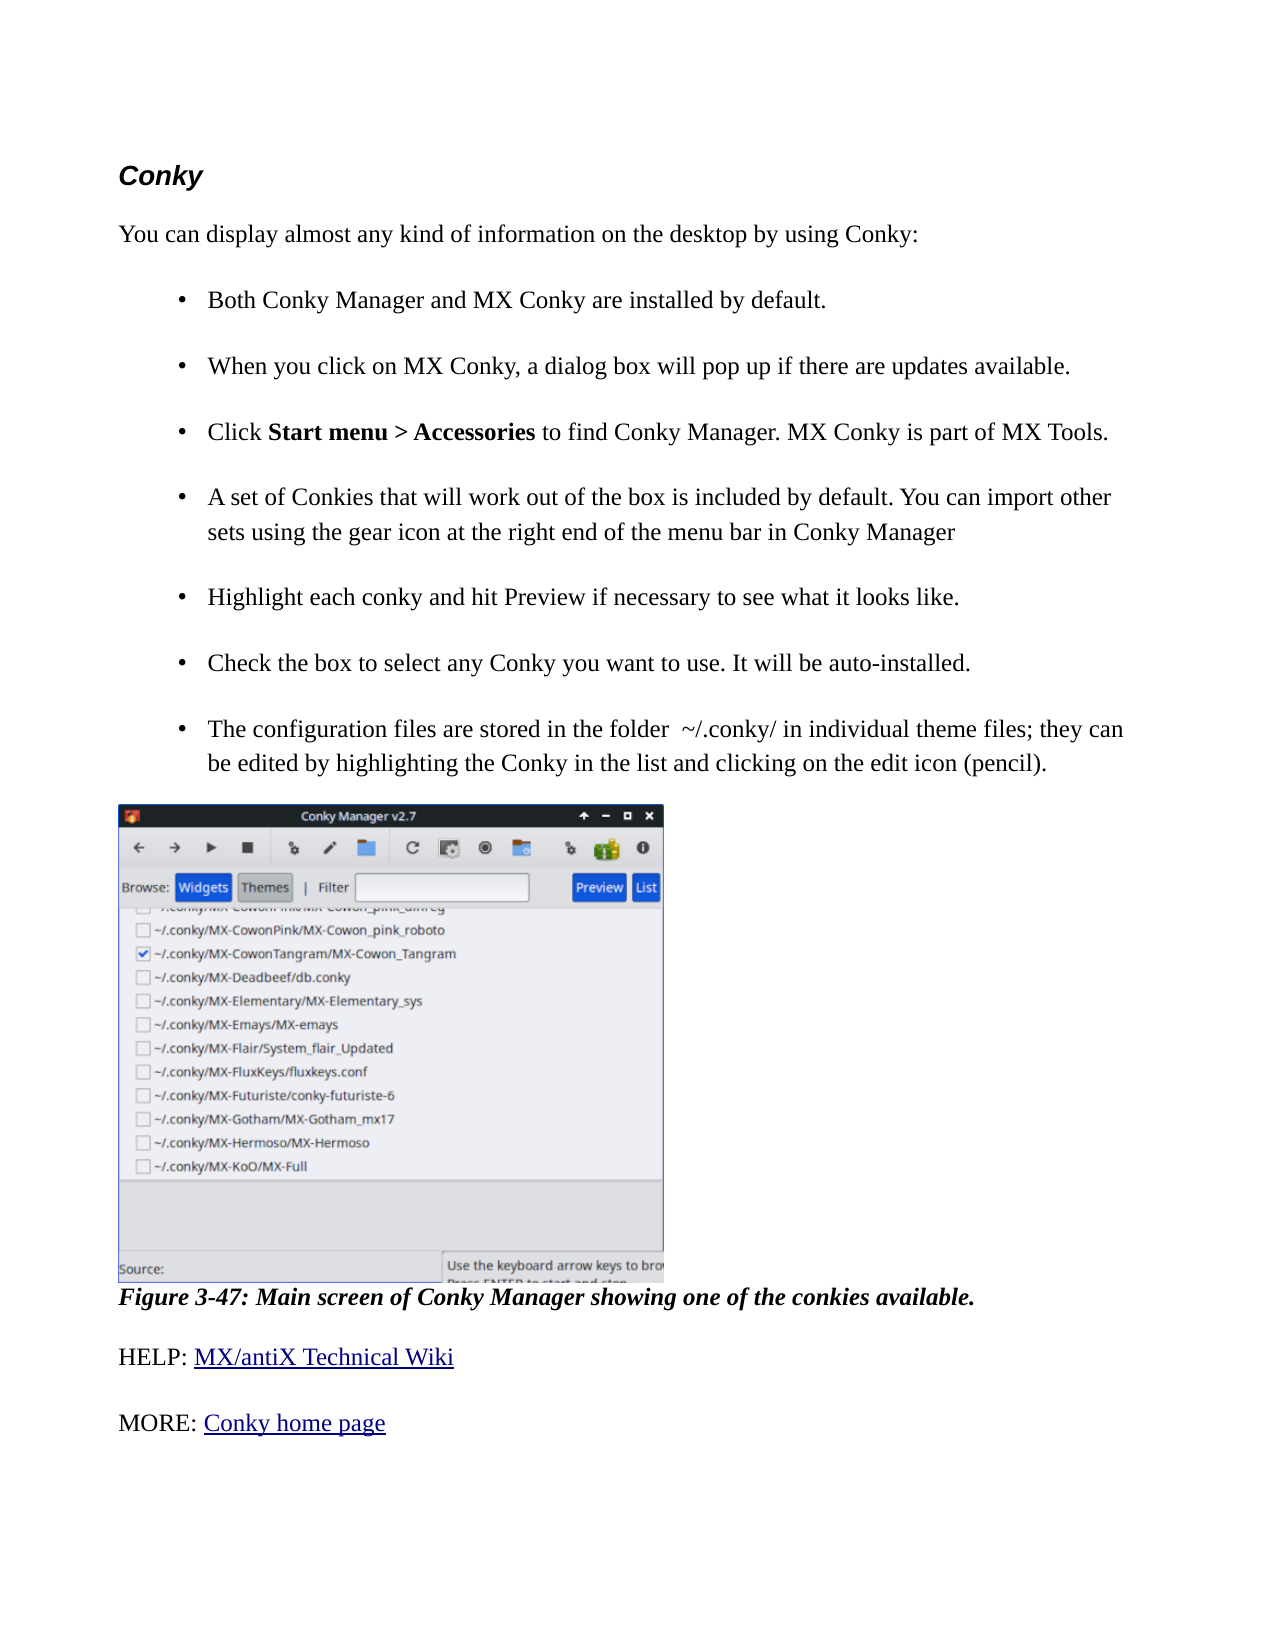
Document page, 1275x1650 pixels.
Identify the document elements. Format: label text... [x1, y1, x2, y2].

list Highlight each conky and hit Preview if necessary to see what it looks like. [178, 582, 1141, 611]
list The configuration files are stored in the folder ~/.conky/ in individual theme files; they can be edited by highlighting the Conky in the list and clicking on the edit icon (pencil). [178, 714, 1141, 777]
text Figure 3-47: Main screen of Conky Manager showing one of the conkies available. [118, 814, 1142, 1311]
list Both Conky Manager and MX Conky are installed by default. [178, 285, 1141, 314]
list A set of Conkies that will work out of the box is included by default. You can import other sets using the gear icon at the right end of the menu bar in Conky Manager [178, 482, 1141, 546]
list When you click on MX Conky, a dialog box will pop up if there are updates available. [178, 351, 1141, 379]
text HELP: MX/antiX Technical Wiki [118, 1342, 1142, 1371]
text MORE: Conky home page [118, 1408, 1142, 1437]
list Check the box to select any Conky you want to use. It will be auto-installed. [178, 648, 1141, 677]
picture [118, 804, 664, 1283]
subtitle Conky [118, 159, 1157, 191]
list Click Start menu > Accessories to find Conky Manager. MX Conky is part of MX Tools. [178, 417, 1141, 445]
text You can display almost any kind of information on the desktop by using Conky: [118, 219, 1157, 248]
